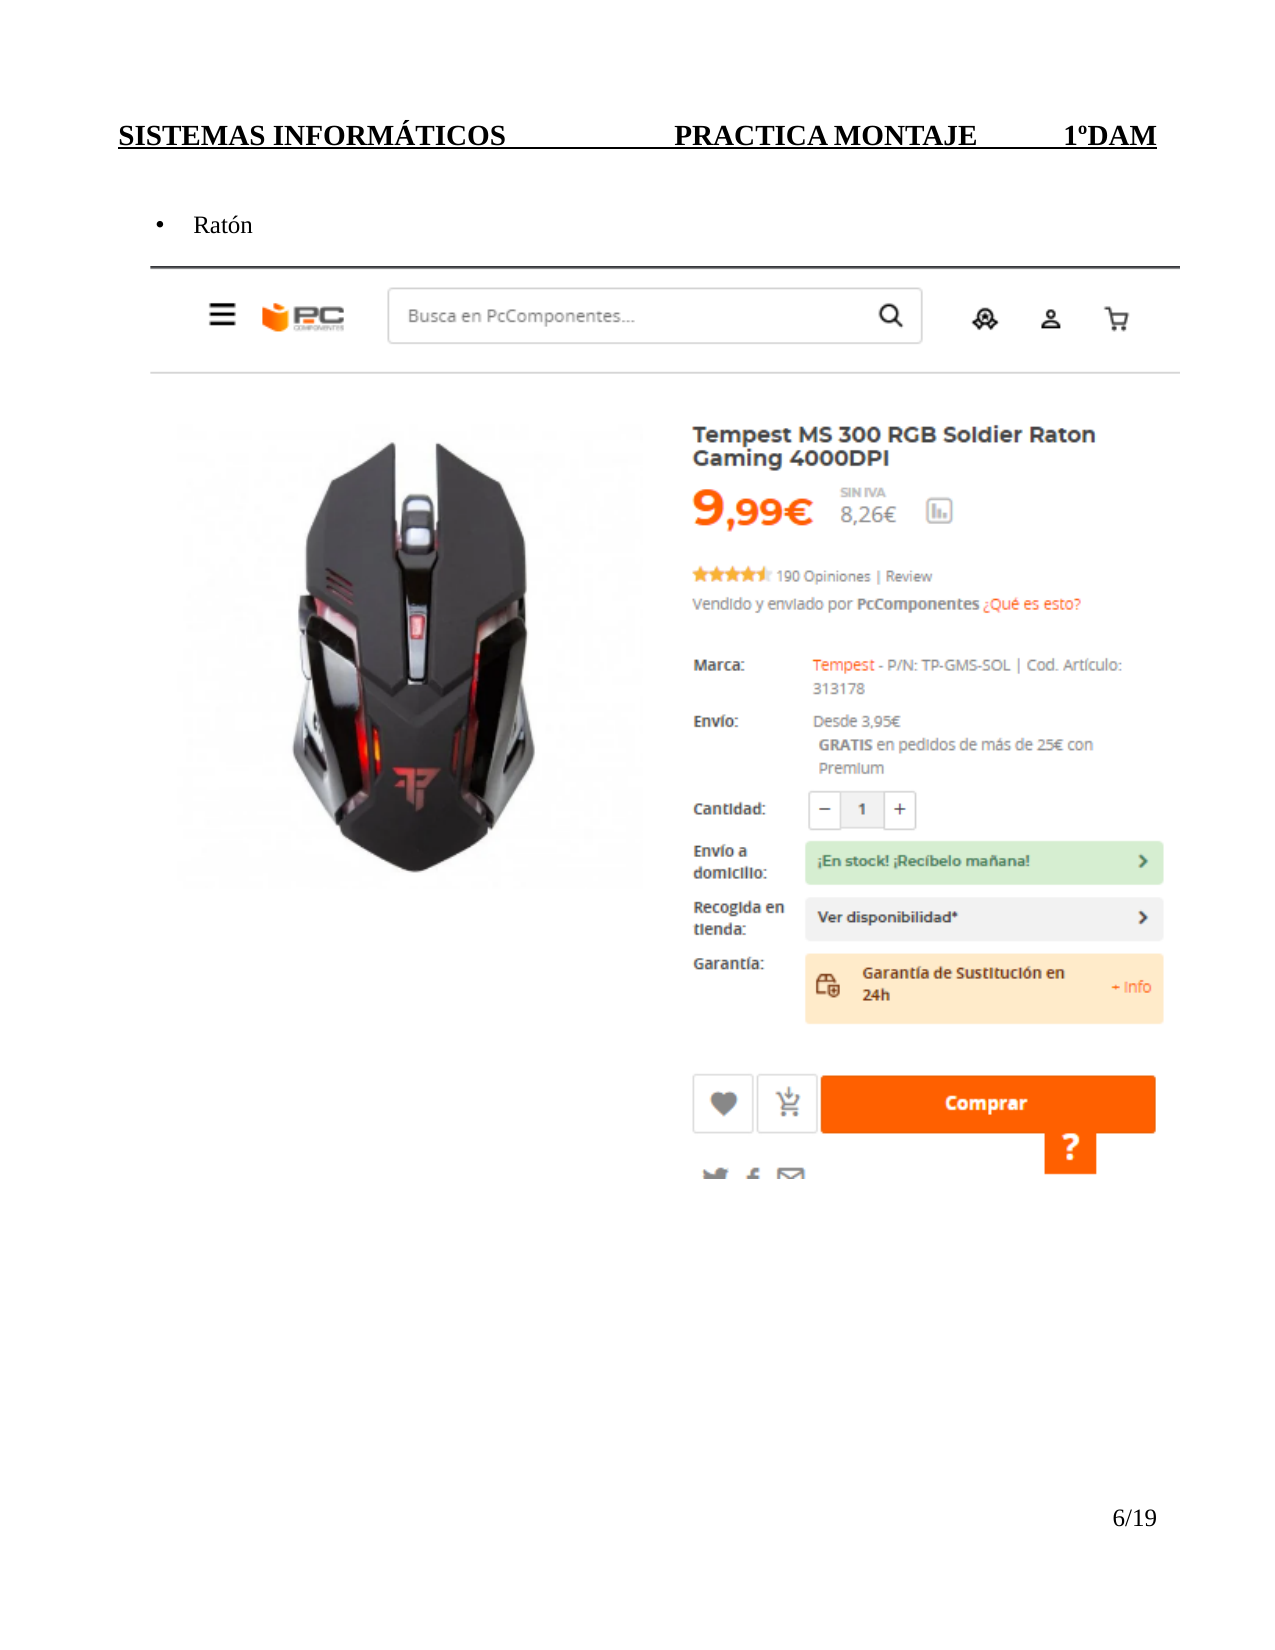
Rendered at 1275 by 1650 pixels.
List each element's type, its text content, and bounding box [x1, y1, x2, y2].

picture [150, 266, 1180, 1179]
list Ratón [156, 210, 1157, 239]
